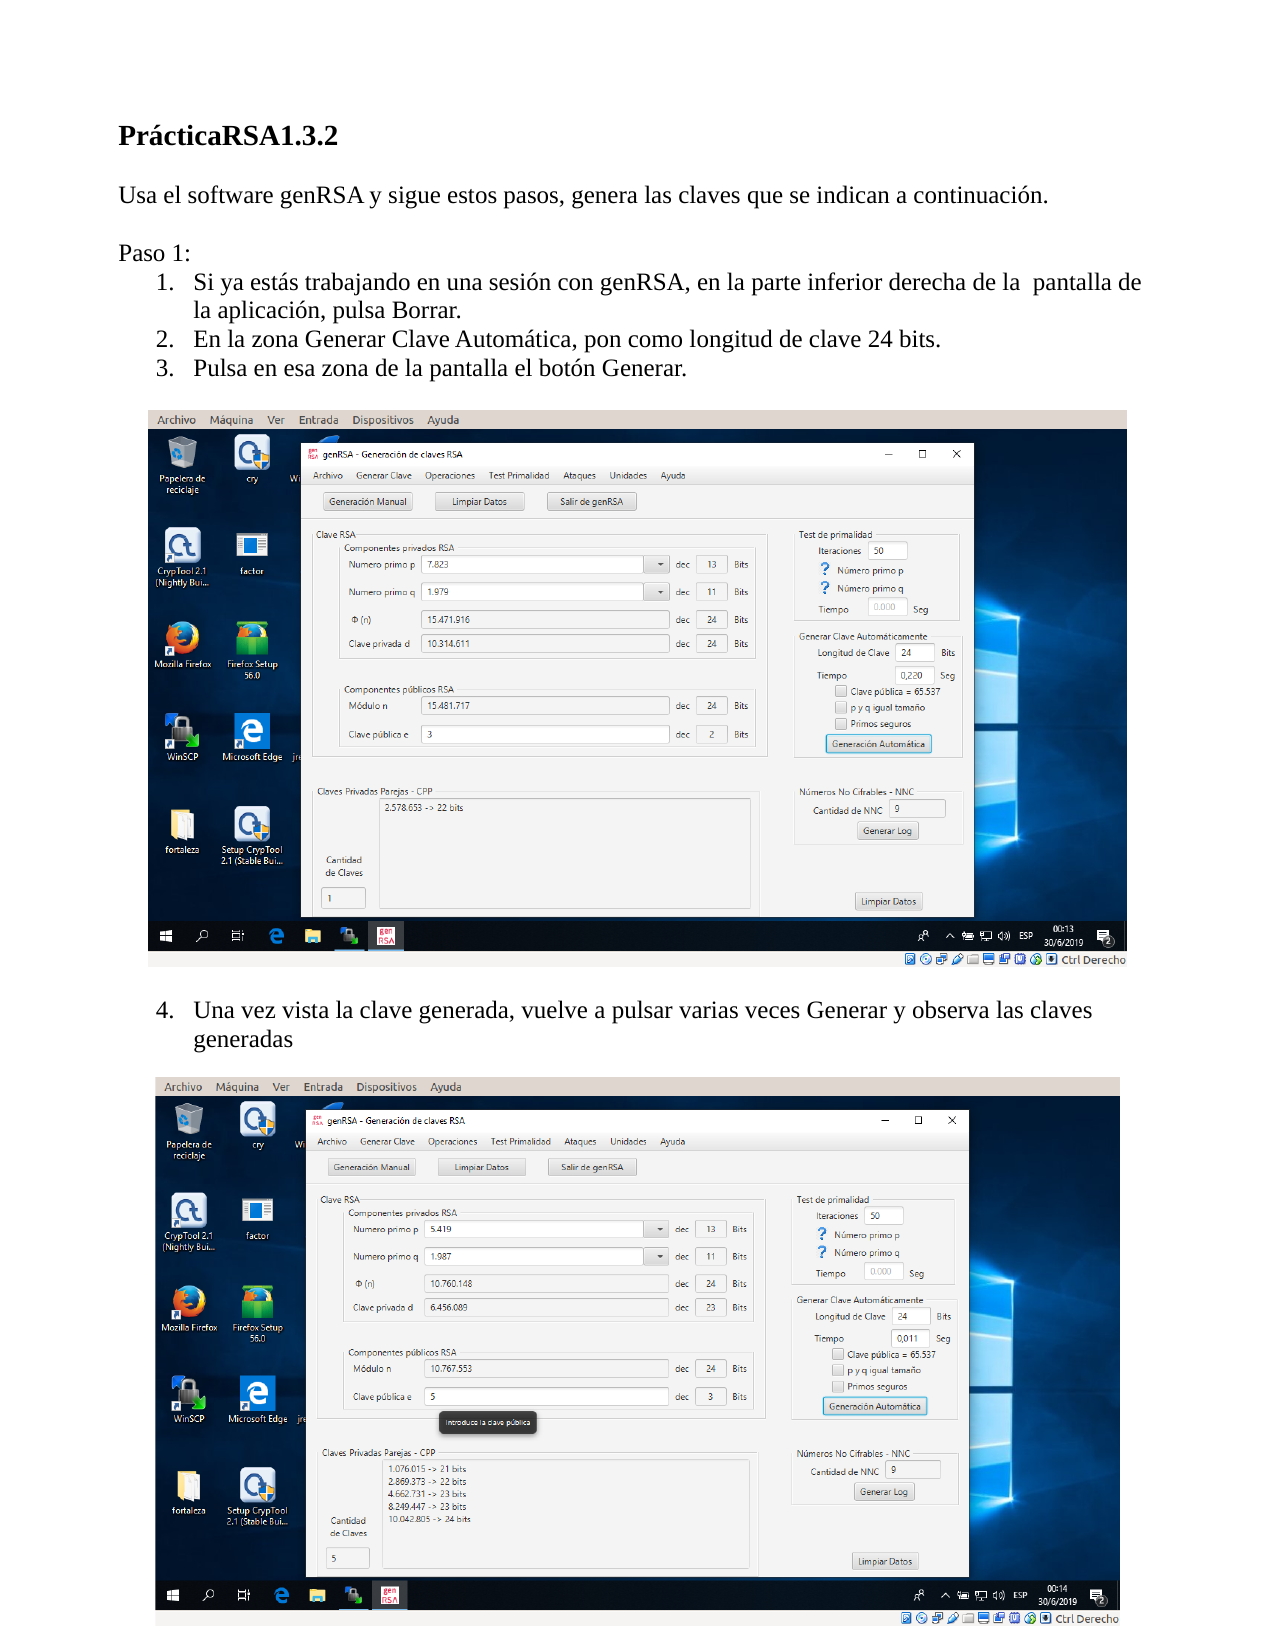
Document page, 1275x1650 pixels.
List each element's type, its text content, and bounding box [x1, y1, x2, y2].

text Paso 1: [118, 238, 1157, 267]
list Una vez vista la clave generada, vuelve a pulsar varias veces Generar y observa las claves generadas [156, 995, 1157, 1053]
text PrácticaRSA1.3.2 [118, 118, 1157, 152]
picture [148, 410, 1127, 967]
picture [155, 1077, 1120, 1626]
list Pulsa en esa zona de la pantalla el botón Generar. [156, 353, 1157, 382]
text Usa el software genRSA y sigue estos pasos, genera las claves que se indican a continuación. [118, 180, 1157, 209]
list En la zona Generar Clave Automática, pon como longitud de clave 24 bits. [156, 324, 1157, 353]
list Si ya estás trabajando en una sesión con genRSA, en la parte inferior derecha de la pantalla de la aplicación, pulsa Borrar. [156, 267, 1157, 324]
